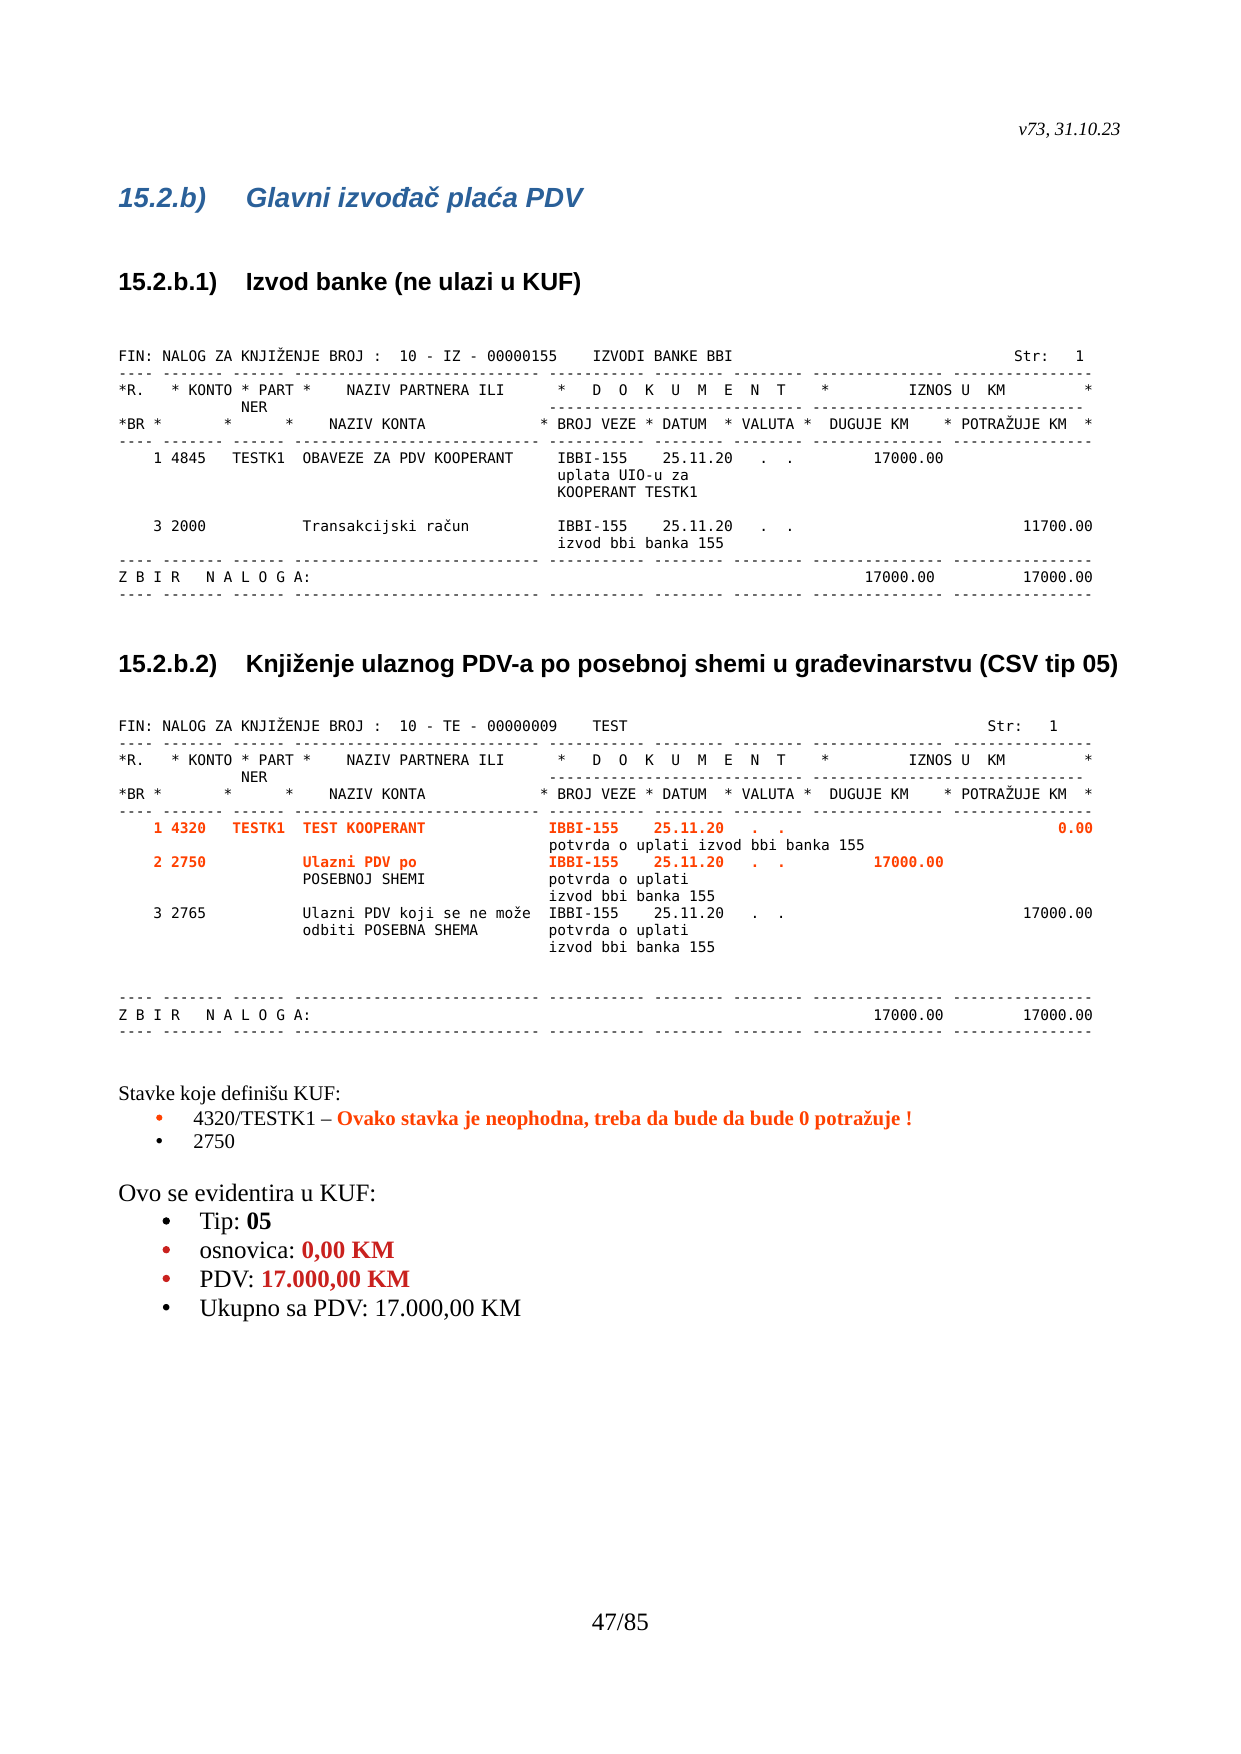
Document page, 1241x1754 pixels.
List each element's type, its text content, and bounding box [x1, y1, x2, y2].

list Ukupno sa PDV: 17.000,00 KM [162, 1293, 1122, 1321]
text NER ----------------------------- ------------------------------- [118, 399, 1122, 416]
list osnovica: 0,00 KM [162, 1235, 1122, 1264]
text izvod bbi banka 155 [118, 887, 1122, 904]
subtitle Glavni izvođač plaća PDV [118, 182, 1122, 213]
text 1 4320 TESTK1 TEST KOOPERANT IBBI-155 25.11.20 . . 0.00 [118, 819, 1122, 837]
text *R. * KONTO * PART * NAZIV PARTNERA ILI * D O K U M E N T * IZNOS U KM * [118, 382, 1122, 399]
text FIN: NALOG ZA KNJIŽENJE BROJ : 10 - TE - 00000009 TEST Str: 1 [118, 718, 1122, 735]
text ---- ------- ------ ---------------------------- ----------- -------- -------- --------------- ---------------- [118, 552, 1122, 568]
list 2750 [156, 1129, 1122, 1153]
text POSEBNOJ SHEMI potvrda o uplati [118, 871, 1122, 887]
text *BR * * * NAZIV KONTA * BROJ VEZE * DATUM * VALUTA * DUGUJE KM * POTRAŽUJE KM * [118, 416, 1122, 433]
text ---- ------- ------ ---------------------------- ----------- -------- -------- --------------- ---------------- [118, 433, 1122, 450]
text KOOPERANT TESTK1 [118, 484, 1122, 501]
text ---- ------- ------ ---------------------------- ----------- -------- -------- --------------- ---------------- [118, 735, 1122, 752]
text FIN: NALOG ZA KNJIŽENJE BROJ : 10 - IZ - 00000155 IZVODI BANKE BBI Str: 1 [118, 348, 1122, 365]
text NER ----------------------------- ------------------------------- [118, 769, 1122, 786]
text odbiti POSEBNA SHEMA potvrda o uplati [118, 921, 1122, 938]
text ---- ------- ------ ---------------------------- ----------- -------- -------- --------------- ---------------- [118, 803, 1122, 819]
text 2 2750 Ulazni PDV po IBBI-155 25.11.20 . . 17000.00 [118, 853, 1122, 871]
text potvrda o uplati izvod bbi banka 155 [118, 837, 1122, 853]
text uplata UIO-u za [118, 467, 1122, 484]
text Z B I R N A L O G A: 17000.00 17000.00 [118, 1006, 1122, 1023]
text izvod bbi banka 155 [118, 534, 1122, 552]
text ---- ------- ------ ---------------------------- ----------- -------- -------- --------------- ---------------- [118, 586, 1122, 602]
text *R. * KONTO * PART * NAZIV PARTNERA ILI * D O K U M E N T * IZNOS U KM * [118, 752, 1122, 769]
text 3 2000 Transakcijski račun IBBI-155 25.11.20 . . 11700.00 [118, 518, 1122, 534]
text Z B I R N A L O G A: 17000.00 17000.00 [118, 568, 1122, 586]
list 4320/TESTK1 – Ovako stavka je neophodna, treba da bude da bude 0 potražuje ! [156, 1105, 1122, 1129]
text Ovo se evidentira u KUF: [118, 1178, 1122, 1206]
text 3 2765 Ulazni PDV koji se ne može IBBI-155 25.11.20 . . 17000.00 [118, 904, 1122, 921]
subtitle Izvod banke (ne ulazi u KUF) [118, 267, 1122, 296]
text ---- ------- ------ ---------------------------- ----------- -------- -------- --------------- ---------------- [118, 989, 1122, 1006]
list PDV: 17.000,00 KM [162, 1264, 1122, 1293]
text izvod bbi banka 155 [118, 938, 1122, 955]
text ---- ------- ------ ---------------------------- ----------- -------- -------- --------------- ---------------- [118, 365, 1122, 382]
text Stavke koje definišu KUF: [118, 1081, 1122, 1105]
subtitle Knjiženje ulaznog PDV-a po posebnoj shemi u građevinarstvu (CSV tip 05) [118, 649, 1122, 677]
text *BR * * * NAZIV KONTA * BROJ VEZE * DATUM * VALUTA * DUGUJE KM * POTRAŽUJE KM * [118, 786, 1122, 803]
text ---- ------- ------ ---------------------------- ----------- -------- -------- --------------- ---------------- [118, 1023, 1122, 1040]
text 1 4845 TESTK1 OBAVEZE ZA PDV KOOPERANT IBBI-155 25.11.20 . . 17000.00 [118, 450, 1122, 467]
list Tip: 05 [162, 1206, 1122, 1235]
